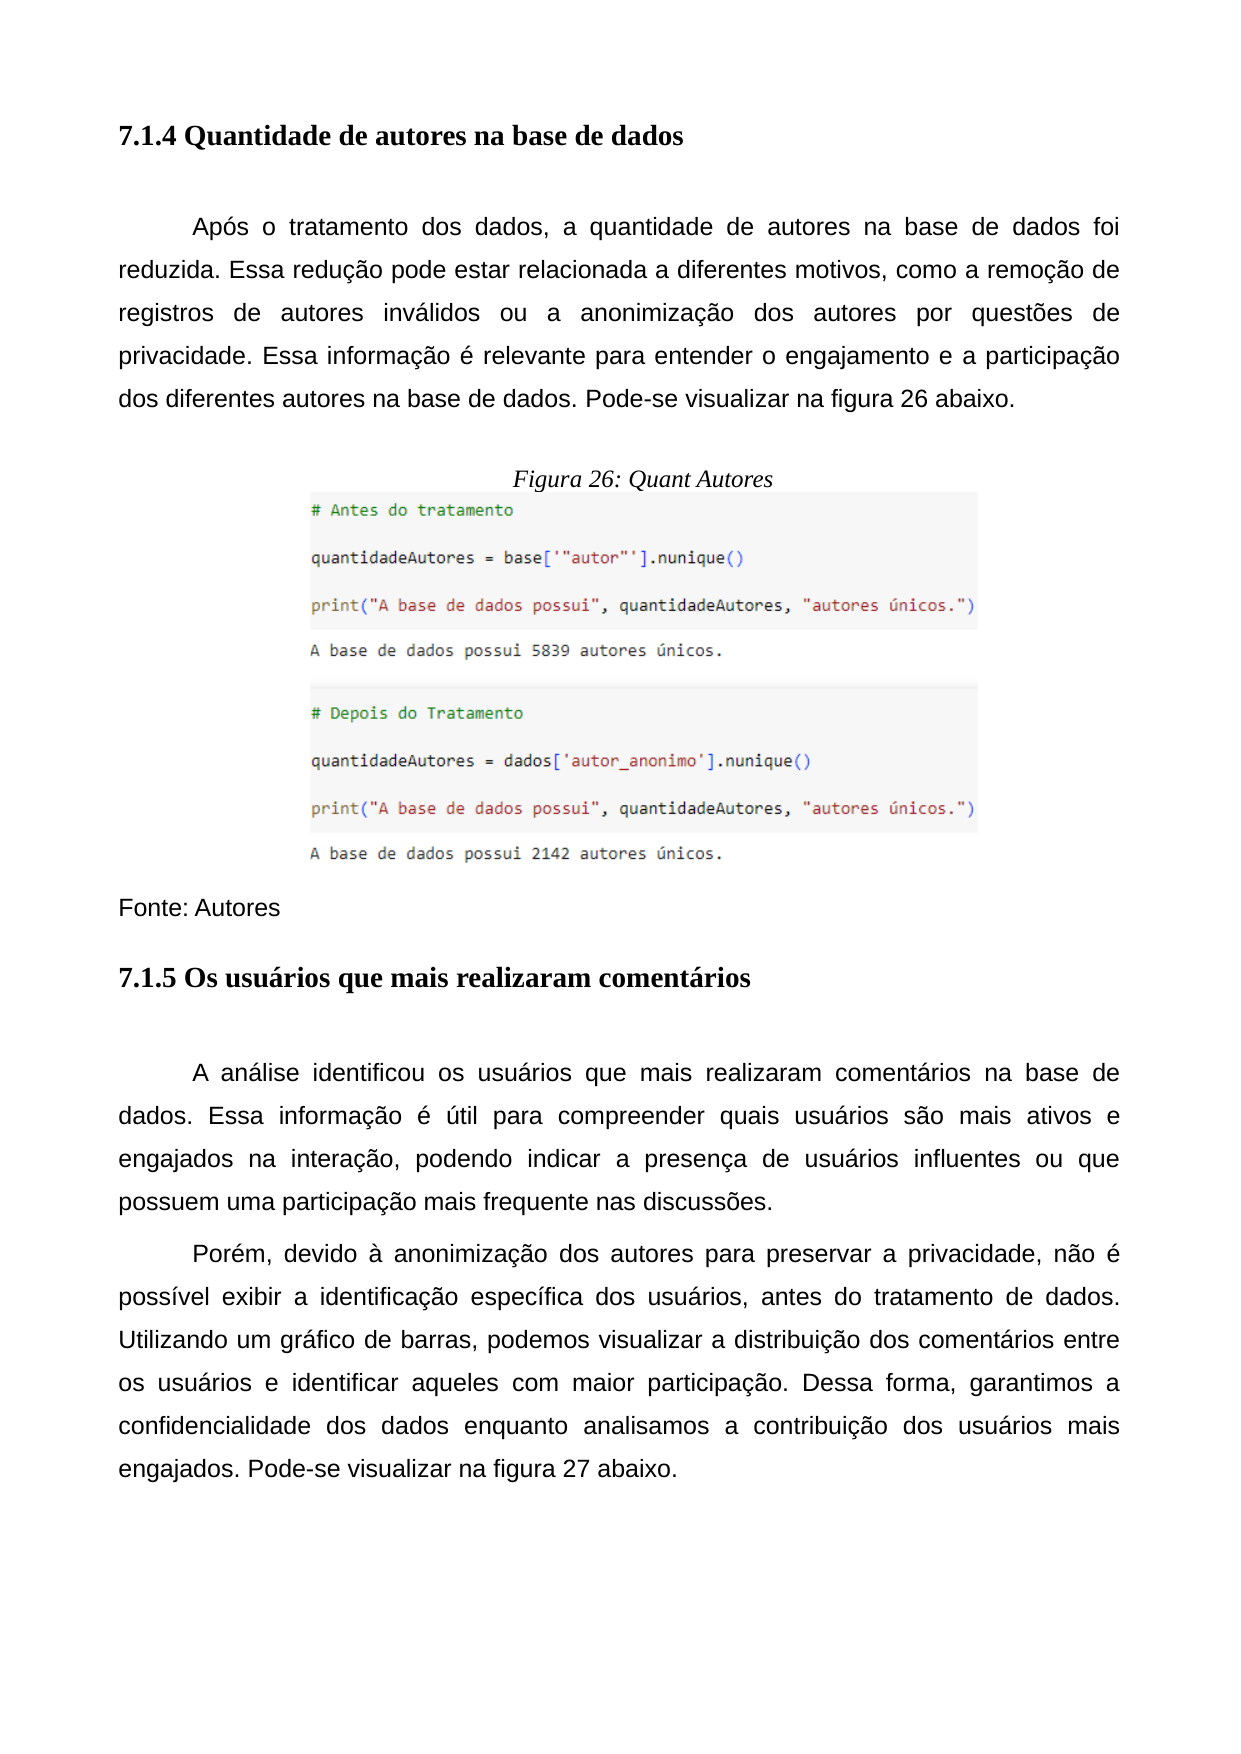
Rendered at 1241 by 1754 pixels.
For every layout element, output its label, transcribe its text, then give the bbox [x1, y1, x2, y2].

subtitle 7.1.4 Quantidade de autores na base de dados [118, 118, 1122, 152]
picture [310, 492, 978, 873]
text Figura 26: Quant Autores [310, 464, 978, 492]
text Fonte: Autores [118, 436, 1122, 922]
text Porém, devido à anonimização dos autores para preservar a privacidade, não é possível exibir a identificação específica dos usuários, antes do tratamento de dados. Utilizando um gráfico de barras, podemos visualizar a distribuição dos comentários entre os usuários e identificar aqueles com maior participação. Dessa forma, garantimos a confidencialidade dos dados enquanto analisamos a contribuição dos usuários mais engajados. Pode-se visualizar na figura 27 abaixo. [118, 1239, 1122, 1483]
subtitle 7.1.5 Os usuários que mais realizaram comentários [118, 960, 1122, 993]
text A análise identificou os usuários que mais realizaram comentários na base de dados. Essa informação é útil para compreender quais usuários são mais ativos e engajados na interação, podendo indicar a presença de usuários influentes ou que possuem uma participação mais frequente nas discussões. [118, 1058, 1122, 1216]
text Após o tratamento dos dados, a quantidade de autores na base de dados foi reduzida. Essa redução pode estar relacionada a diferentes motivos, como a remoção de registros de autores inválidos ou a anonimização dos autores por questões de privacidade. Essa informação é relevante para entender o engajamento e a participação dos diferentes autores na base de dados. Pode-se visualizar na figura 26 abaixo. [118, 212, 1122, 413]
